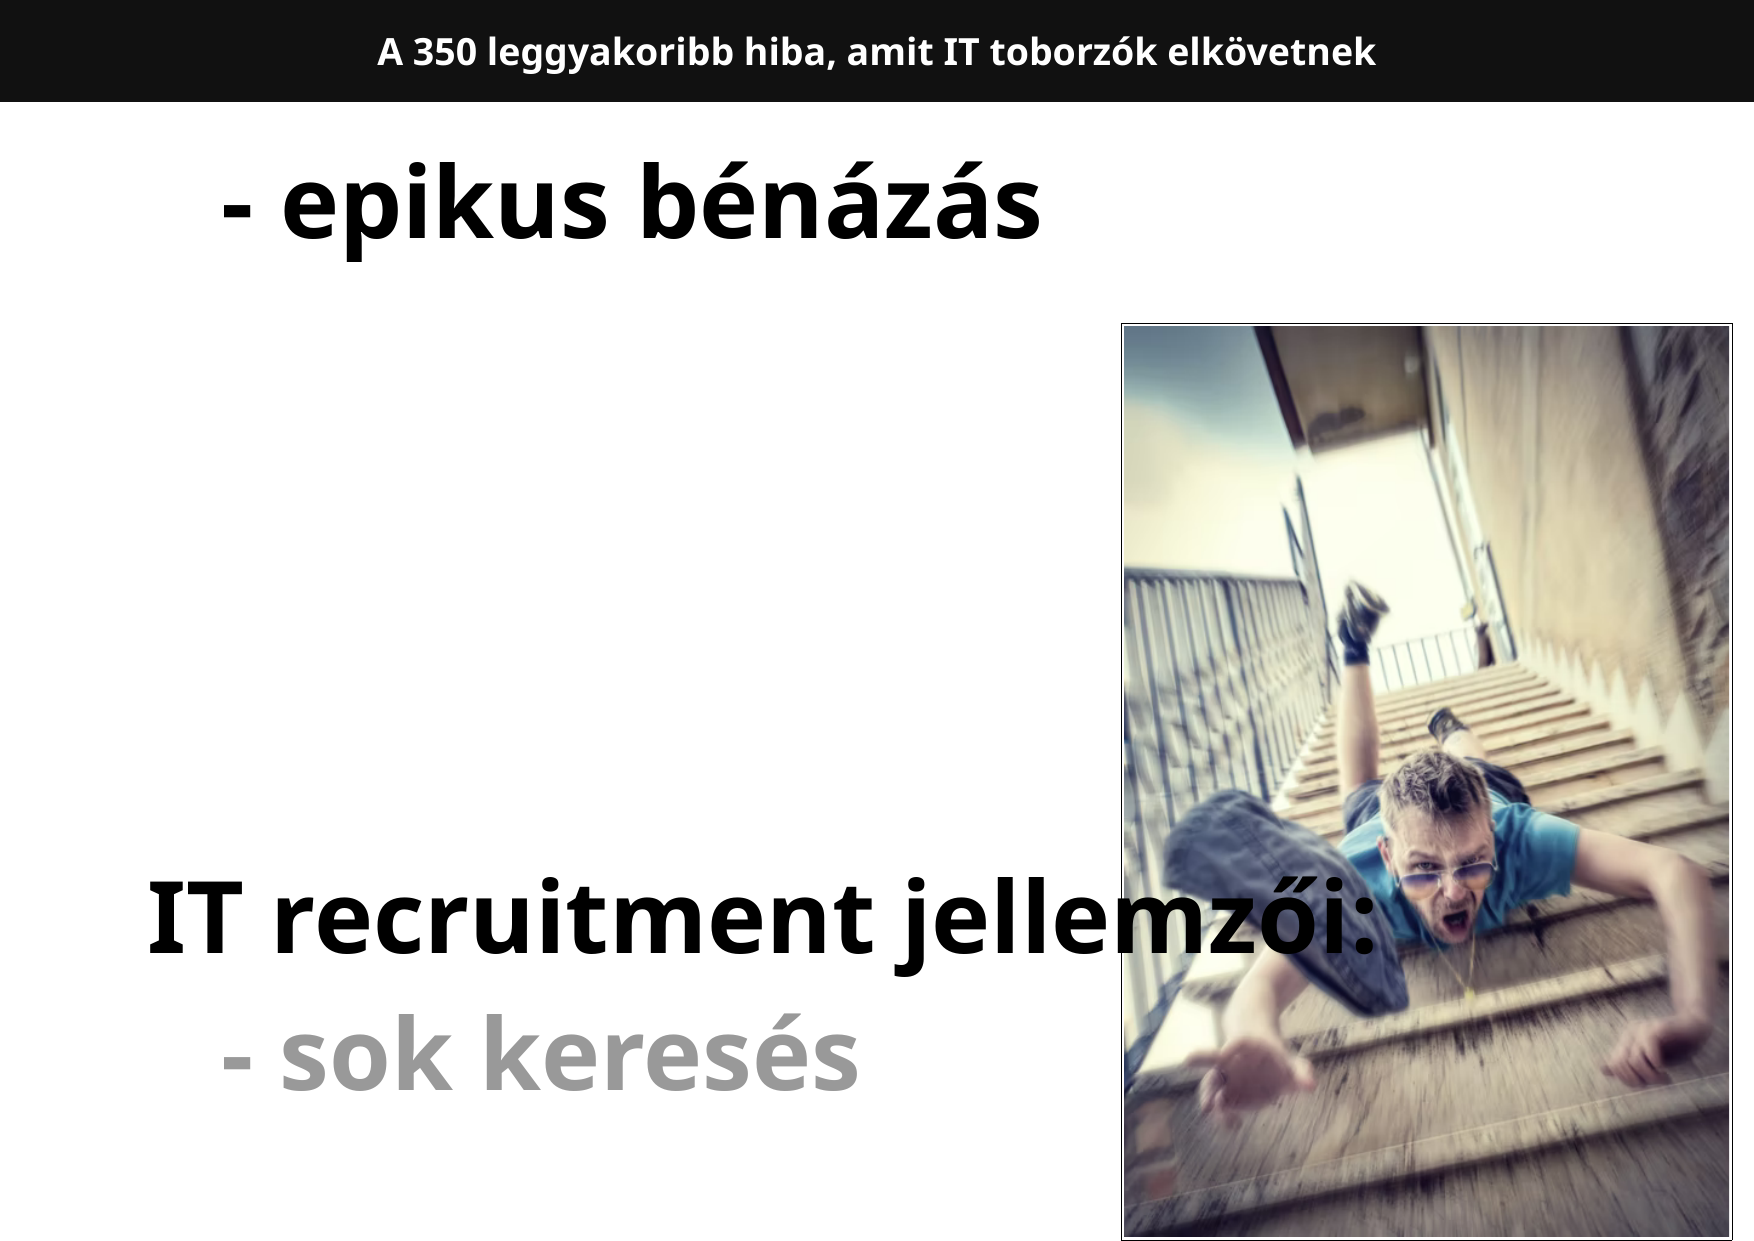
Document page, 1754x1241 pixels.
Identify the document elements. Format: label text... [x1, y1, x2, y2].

text IT recruitment jellemzői: [0, 847, 1121, 983]
text - sok keresés [0, 983, 1121, 1119]
picture [1124, 326, 1730, 1237]
text - epikus bénázás [0, 132, 1754, 268]
text - sok keresés [1122, 324, 1732, 1240]
text - sok keresés [1733, 983, 1754, 1119]
text IT recruitment jellemzői: [1733, 847, 1754, 983]
